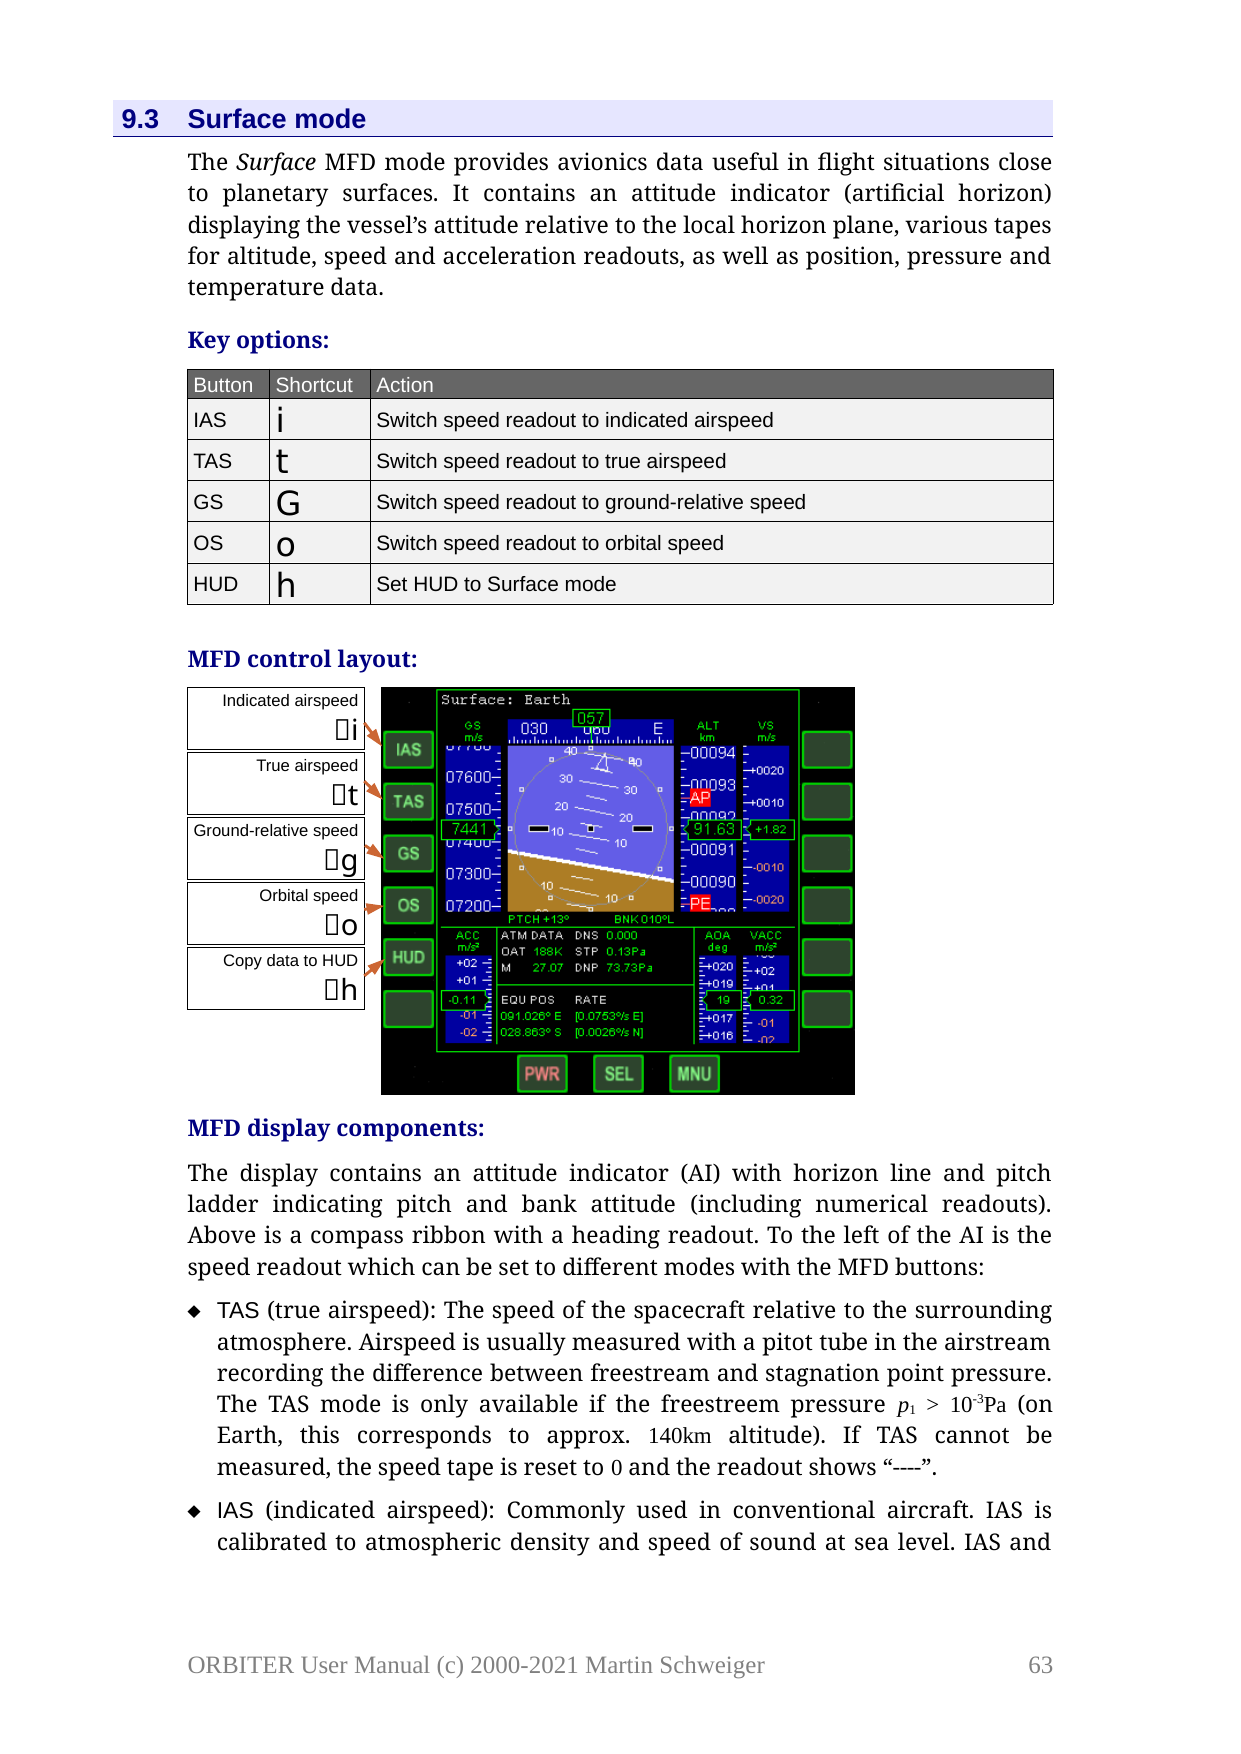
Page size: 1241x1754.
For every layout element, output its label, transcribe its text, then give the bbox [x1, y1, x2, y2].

table_cell t [270, 440, 370, 480]
table_cell o [270, 522, 370, 562]
table_cell GS [188, 481, 269, 521]
table_cell Set HUD to Surface mode [371, 564, 1053, 603]
table_cell Switch speed readout to orbital speed [371, 522, 1053, 562]
subtitle MFD display components: [187, 697, 1053, 1143]
table_cell HUD [188, 564, 269, 603]
table_cell IAS [188, 399, 269, 439]
text The display contains an attitude indicator (AI) with horizon line and pitch ladder indicating pitch and bank attitude (including numerical readouts). Above is a compass ribbon with a heading readout. To the left of the AI is the speed readout which can be set to different modes with the MFD buttons: [187, 1156, 1053, 1281]
list IAS (indicated airspeed): Commonly used in conventional aircraft. IAS is calibrated to atmospheric density and speed of sound at sea level. IAS and [187, 1494, 1053, 1556]
subtitle Key options: [187, 324, 1053, 356]
table_cell Switch speed readout to indicated airspeed [371, 399, 1053, 439]
table_cell Switch speed readout to true airspeed [371, 440, 1053, 480]
table_header Shortcut [270, 370, 370, 398]
table_cell TAS [188, 440, 269, 480]
table_cell i [270, 399, 370, 439]
table_header Button [188, 370, 269, 398]
list TAS (true airspeed): The speed of the spacecraft relative to the surrounding atmosphere. Airspeed is usually measured with a pitot tube in the airstream recording the difference between freestream and stagnation point pressure. The TAS mode is only available if the freestreem pressure p1 > 10-3Pa (on Earth, this corresponds to approx. 140km altitude). If TAS cannot be measured, the speed tape is reset to 0 and the readout shows “----”. [187, 1294, 1053, 1481]
picture [381, 687, 855, 1095]
table_header Action [371, 370, 1053, 398]
table_cell Switch speed readout to ground-relative speed [371, 481, 1053, 521]
text The Surface MFD mode provides avionics data useful in flight situations close to planetary surfaces. It contains an attitude indicator (artificial horizon) displaying the vessel’s attitude relative to the local horizon plane, various tapes for altitude, speed and acceleration readouts, as well as position, pressure and temperature data. [187, 146, 1053, 302]
subtitle Surface mode [113, 100, 1053, 136]
table_cell G [270, 481, 370, 521]
table_cell OS [188, 522, 269, 562]
subtitle MFD control layout: [187, 643, 1053, 674]
table_cell h [270, 564, 370, 603]
